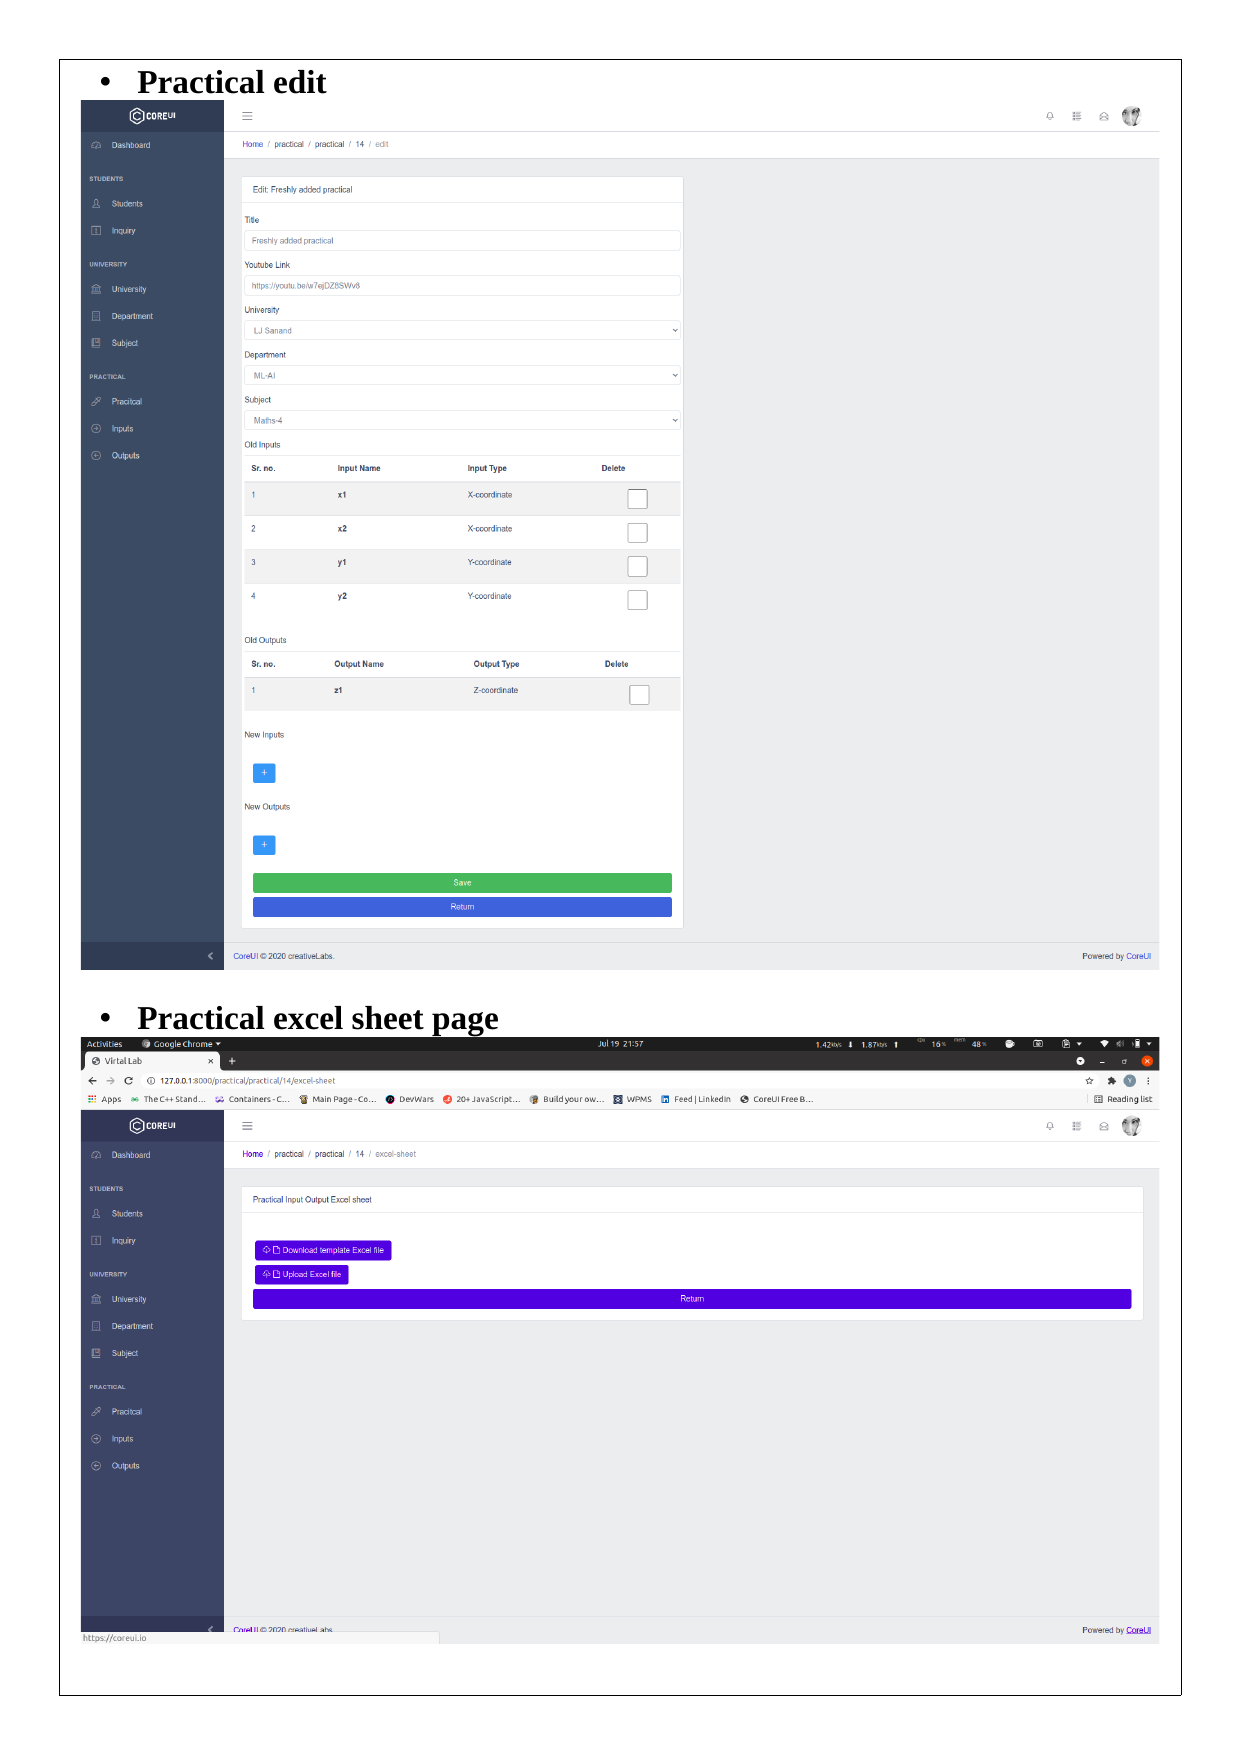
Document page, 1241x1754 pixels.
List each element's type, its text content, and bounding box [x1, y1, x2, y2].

picture [80, 1037, 1160, 1644]
picture [80, 100, 1160, 970]
list Practical excel sheet page [99, 999, 1178, 1037]
list Practical edit [99, 62, 1178, 100]
